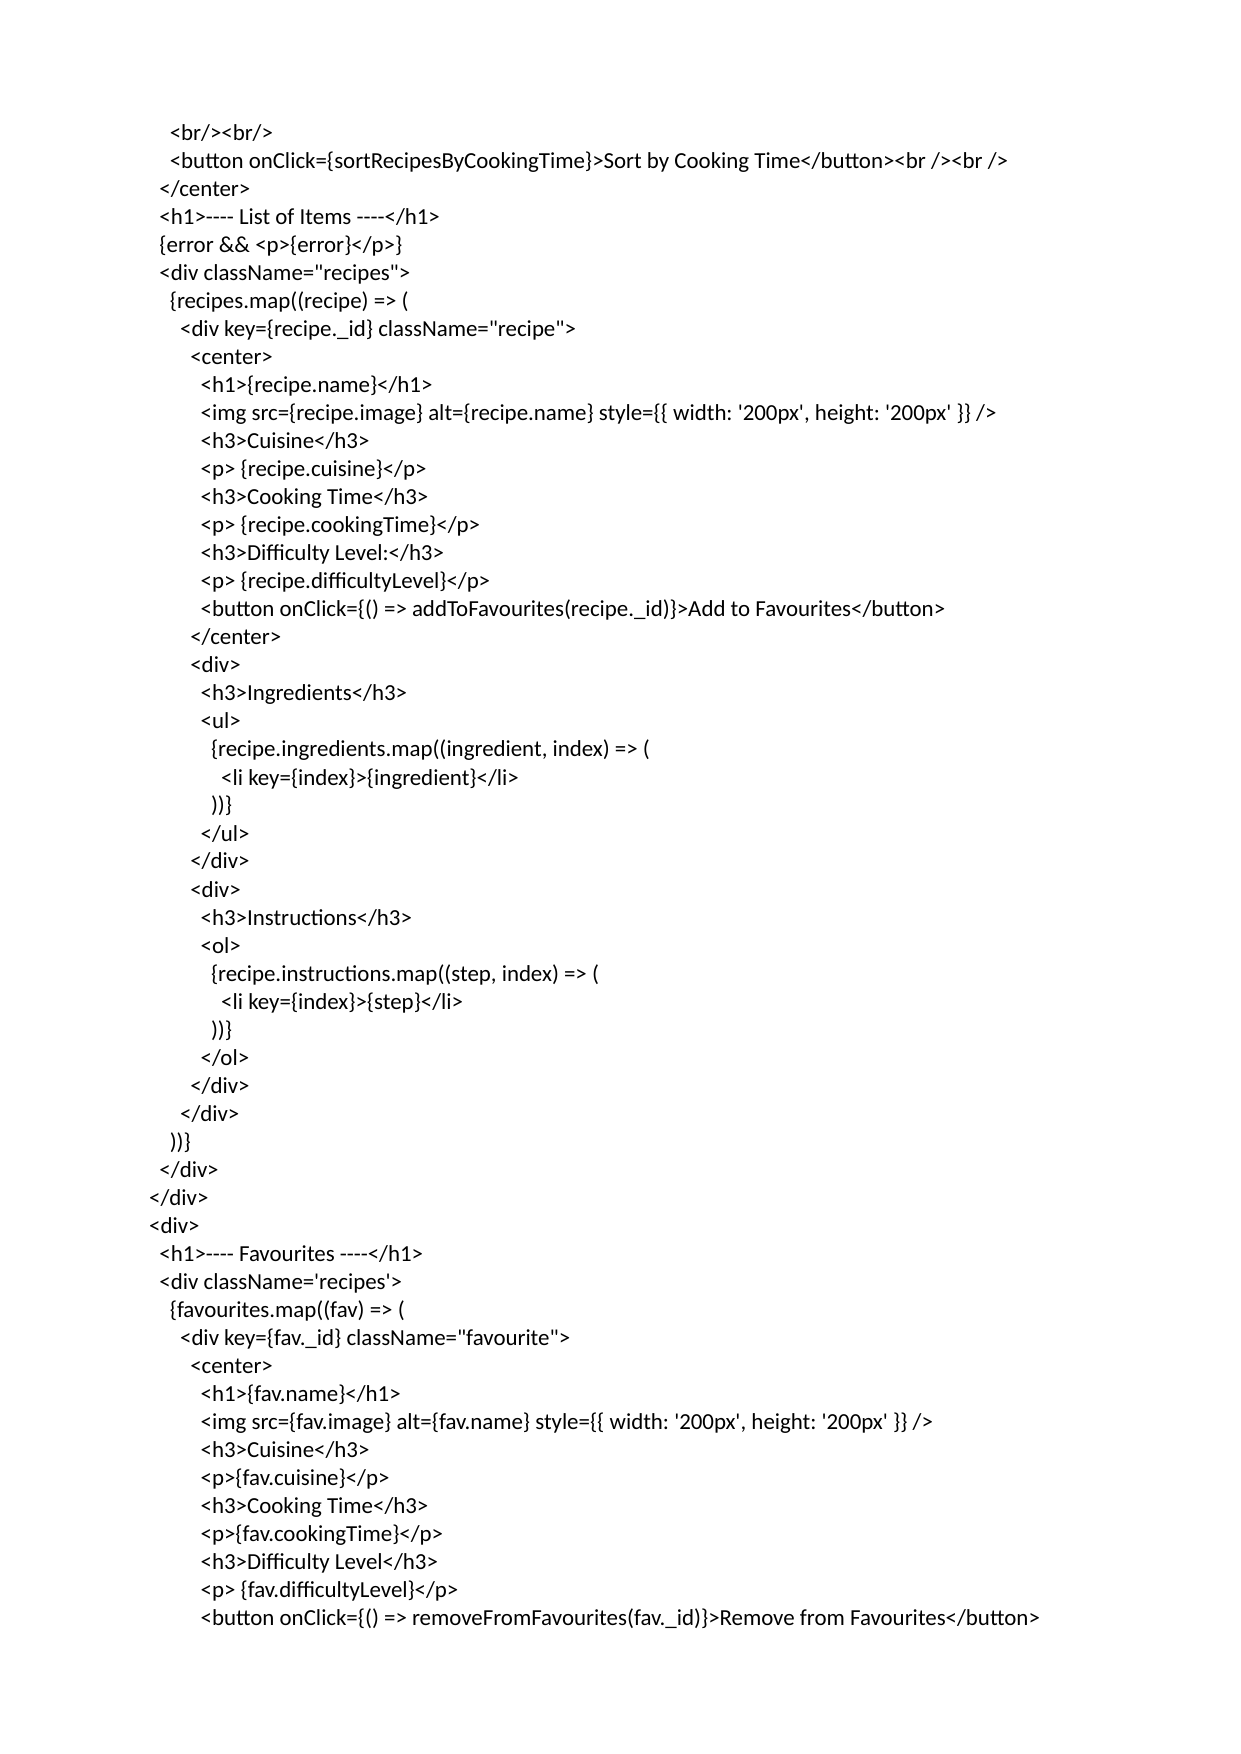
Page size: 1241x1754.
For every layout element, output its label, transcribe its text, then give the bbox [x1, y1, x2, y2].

list <div key={fav._id} className="favourite"> [118, 1323, 1122, 1351]
list {recipe.ingredients.map((ingredient, index) => ( [118, 734, 1122, 763]
list <h1>---- List of Items ----</h1> [118, 202, 1122, 230]
list <h3>Cuisine</h3> [118, 426, 1122, 454]
list ))} [118, 1127, 1122, 1155]
list </ol> [118, 1043, 1122, 1071]
list <p> {recipe.cuisine}</p> [118, 454, 1122, 482]
list <img src={fav.image} alt={fav.name} style={{ width: '200px', height: '200px' }} /> [118, 1407, 1122, 1435]
list <ul> [118, 707, 1122, 734]
list ))} [118, 1015, 1122, 1043]
list <li key={index}>{ingredient}</li> [118, 763, 1122, 791]
list <div> [118, 651, 1122, 678]
list <p>{fav.cuisine}</p> [118, 1463, 1122, 1491]
list <p> {recipe.cookingTime}</p> [118, 510, 1122, 538]
list <li key={index}>{step}</li> [118, 987, 1122, 1015]
list <h1>---- Favourites ----</h1> [118, 1239, 1122, 1267]
list </div> [118, 847, 1122, 875]
list </center> [118, 174, 1122, 202]
list <button onClick={() => addToFavourites(recipe._id)}>Add to Favourites</button> [118, 594, 1122, 622]
list <button onClick={() => removeFromFavourites(fav._id)}>Remove from Favourites</button> [118, 1603, 1122, 1631]
list <h3>Cuisine</h3> [118, 1435, 1122, 1463]
list <br/><br/> [118, 118, 1122, 146]
list <ol> [118, 931, 1122, 959]
list {favourites.map((fav) => ( [118, 1295, 1122, 1323]
list </center> [118, 622, 1122, 651]
list <div key={recipe._id} className="recipe"> [118, 314, 1122, 342]
list <div className="recipes"> [118, 258, 1122, 286]
list <h3>Instructions</h3> [118, 903, 1122, 931]
list <div> [118, 1211, 1122, 1239]
list </div> [118, 1099, 1122, 1127]
list ))} [118, 791, 1122, 819]
list <p> {recipe.difficultyLevel}</p> [118, 566, 1122, 594]
list <h3>Ingredients</h3> [118, 678, 1122, 707]
list <p>{fav.cookingTime}</p> [118, 1519, 1122, 1547]
list <button onClick={sortRecipesByCookingTime}>Sort by Cooking Time</button><br /><br /> [118, 146, 1122, 174]
list <p> {fav.difficultyLevel}</p> [118, 1575, 1122, 1603]
list <h3>Cooking Time</h3> [118, 482, 1122, 510]
list <div> [118, 875, 1122, 903]
list </ul> [118, 819, 1122, 847]
list <center> [118, 342, 1122, 370]
list </div> [118, 1155, 1122, 1183]
list <h3>Cooking Time</h3> [118, 1491, 1122, 1519]
list <center> [118, 1351, 1122, 1379]
list <h1>{fav.name}</h1> [118, 1379, 1122, 1407]
list <h3>Difficulty Level</h3> [118, 1547, 1122, 1575]
list <img src={recipe.image} alt={recipe.name} style={{ width: '200px', height: '200px' }} /> [118, 398, 1122, 426]
list <h3>Difficulty Level:</h3> [118, 538, 1122, 566]
list <div className='recipes'> [118, 1267, 1122, 1295]
list {recipes.map((recipe) => ( [118, 286, 1122, 314]
list </div> [118, 1071, 1122, 1099]
list {recipe.instructions.map((step, index) => ( [118, 959, 1122, 987]
list <h1>{recipe.name}</h1> [118, 370, 1122, 398]
list </div> [118, 1183, 1122, 1211]
list {error && <p>{error}</p>} [118, 230, 1122, 258]
